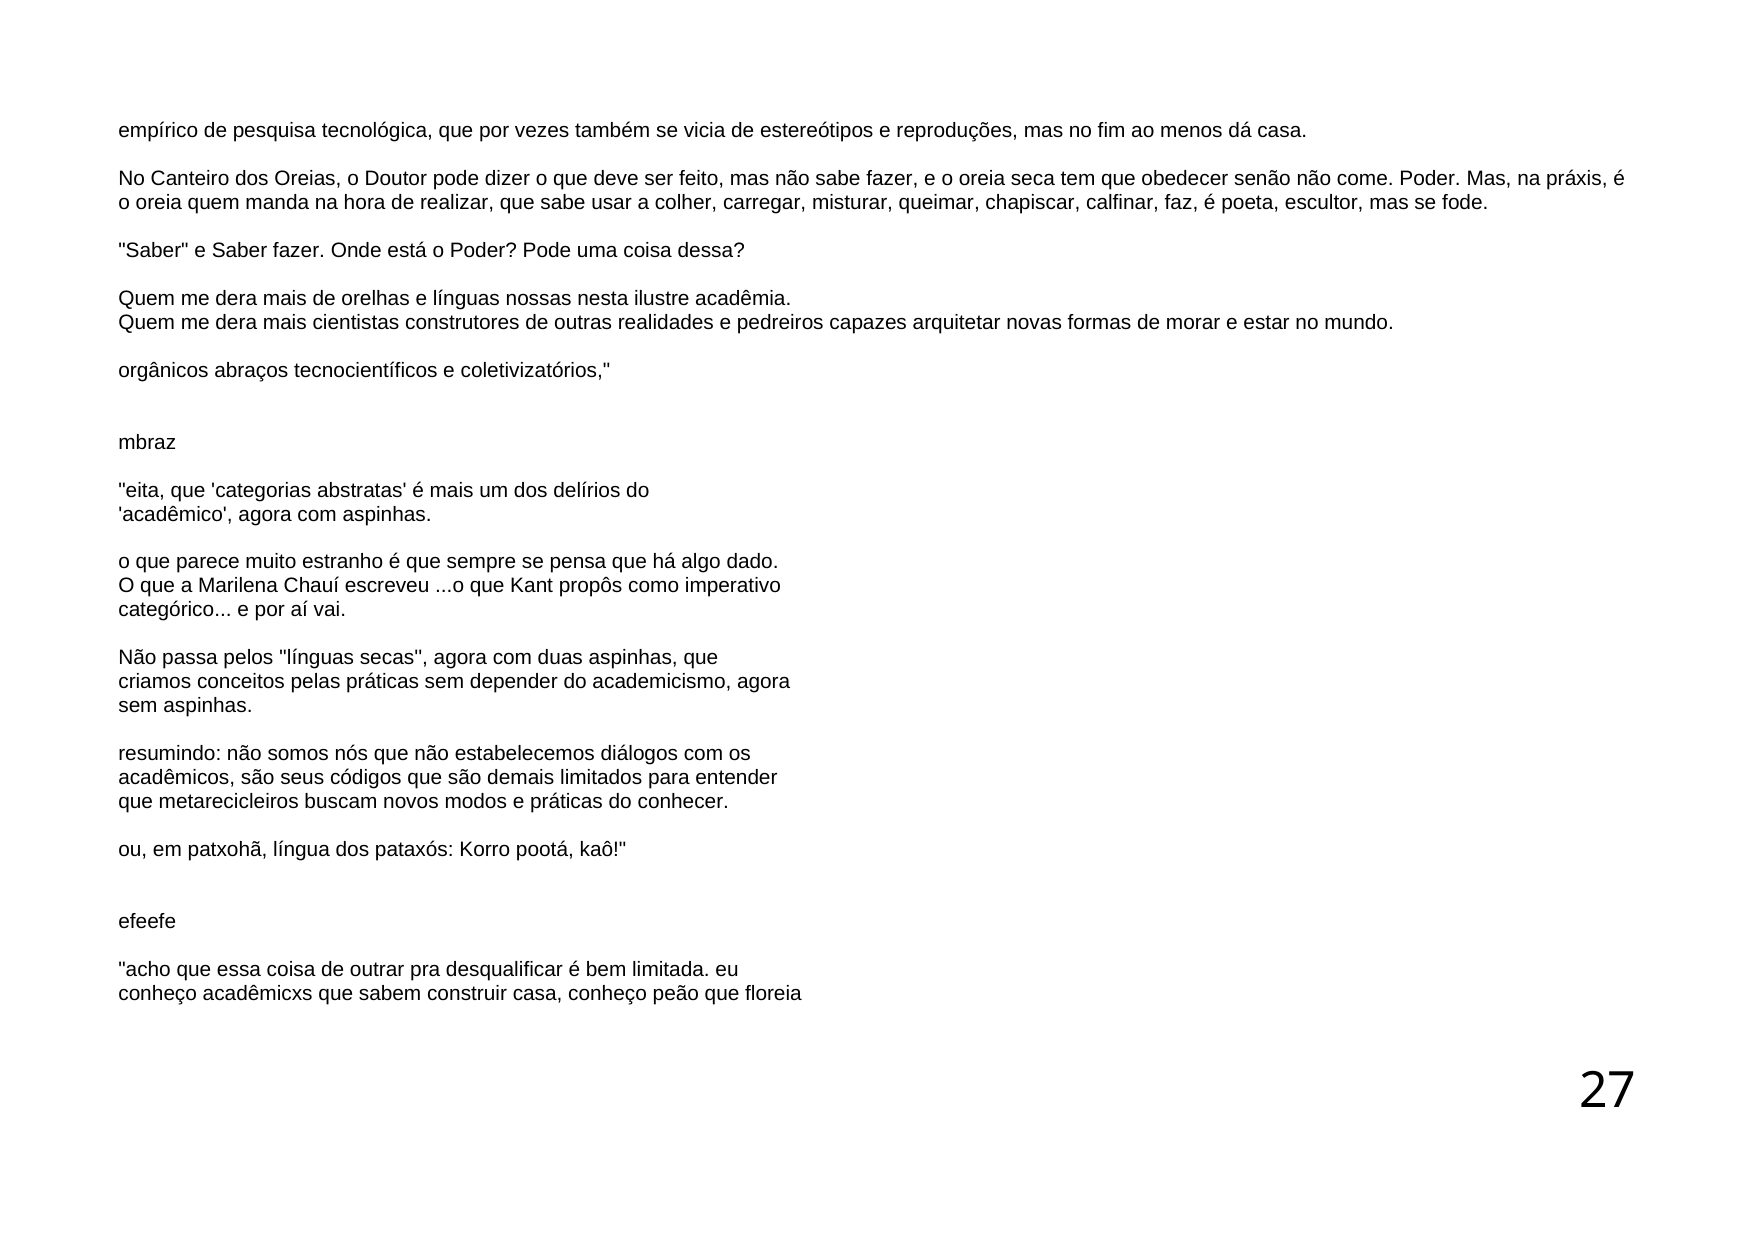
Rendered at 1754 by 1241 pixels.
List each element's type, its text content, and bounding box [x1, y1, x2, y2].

text Não passa pelos ''línguas secas'', agora com duas aspinhas, que [118, 645, 1636, 669]
text "eita, que 'categorias abstratas' é mais um dos delírios do [118, 477, 1636, 501]
text 'acadêmico', agora com aspinhas. [118, 501, 1636, 525]
text No Canteiro dos Oreias, o Doutor pode dizer o que deve ser feito, mas não sabe fazer, e o oreia seca tem que obedecer senão não come. Poder. Mas, na práxis, é o oreia quem manda na hora de realizar, que sabe usar a colher, carregar, misturar, queimar, chapiscar, calfinar, faz, é poeta, escultor, mas se fode. [118, 166, 1636, 214]
text "Saber" e Saber fazer. Onde está o Poder? Pode uma coisa dessa? [118, 238, 1636, 262]
text ou, em patxohã, língua dos pataxós: Korro pootá, kaô!" [118, 837, 1636, 861]
text o que parece muito estranho é que sempre se pensa que há algo dado. [118, 549, 1636, 573]
text resumindo: não somos nós que não estabelecemos diálogos com os [118, 741, 1636, 765]
text "acho que essa coisa de outrar pra desqualificar é bem limitada. eu [118, 957, 1636, 981]
text categórico... e por aí vai. [118, 597, 1636, 621]
text criamos conceitos pelas práticas sem depender do academicismo, agora [118, 669, 1636, 693]
text empírico de pesquisa tecnológica, que por vezes também se vicia de estereótipos e reproduções, mas no fim ao menos dá casa. [118, 118, 1636, 142]
text Quem me dera mais cientistas construtores de outras realidades e pedreiros capazes arquitetar novas formas de morar e estar no mundo. [118, 310, 1636, 334]
text sem aspinhas. [118, 693, 1636, 717]
text efeefe [118, 909, 1636, 933]
text conheço acadêmicxs que sabem construir casa, conheço peão que floreia [118, 981, 1636, 1004]
text O que a Marilena Chauí escreveu ...o que Kant propôs como imperativo [118, 573, 1636, 597]
text acadêmicos, são seus códigos que são demais limitados para entender [118, 765, 1636, 789]
text Quem me dera mais de orelhas e línguas nossas nesta ilustre acadêmia. [118, 286, 1636, 310]
text que metarecicleiros buscam novos modos e práticas do conhecer. [118, 789, 1636, 813]
text mbraz [118, 429, 1636, 453]
text orgânicos abraços tecnocientíficos e coletivizatórios," [118, 358, 1636, 382]
